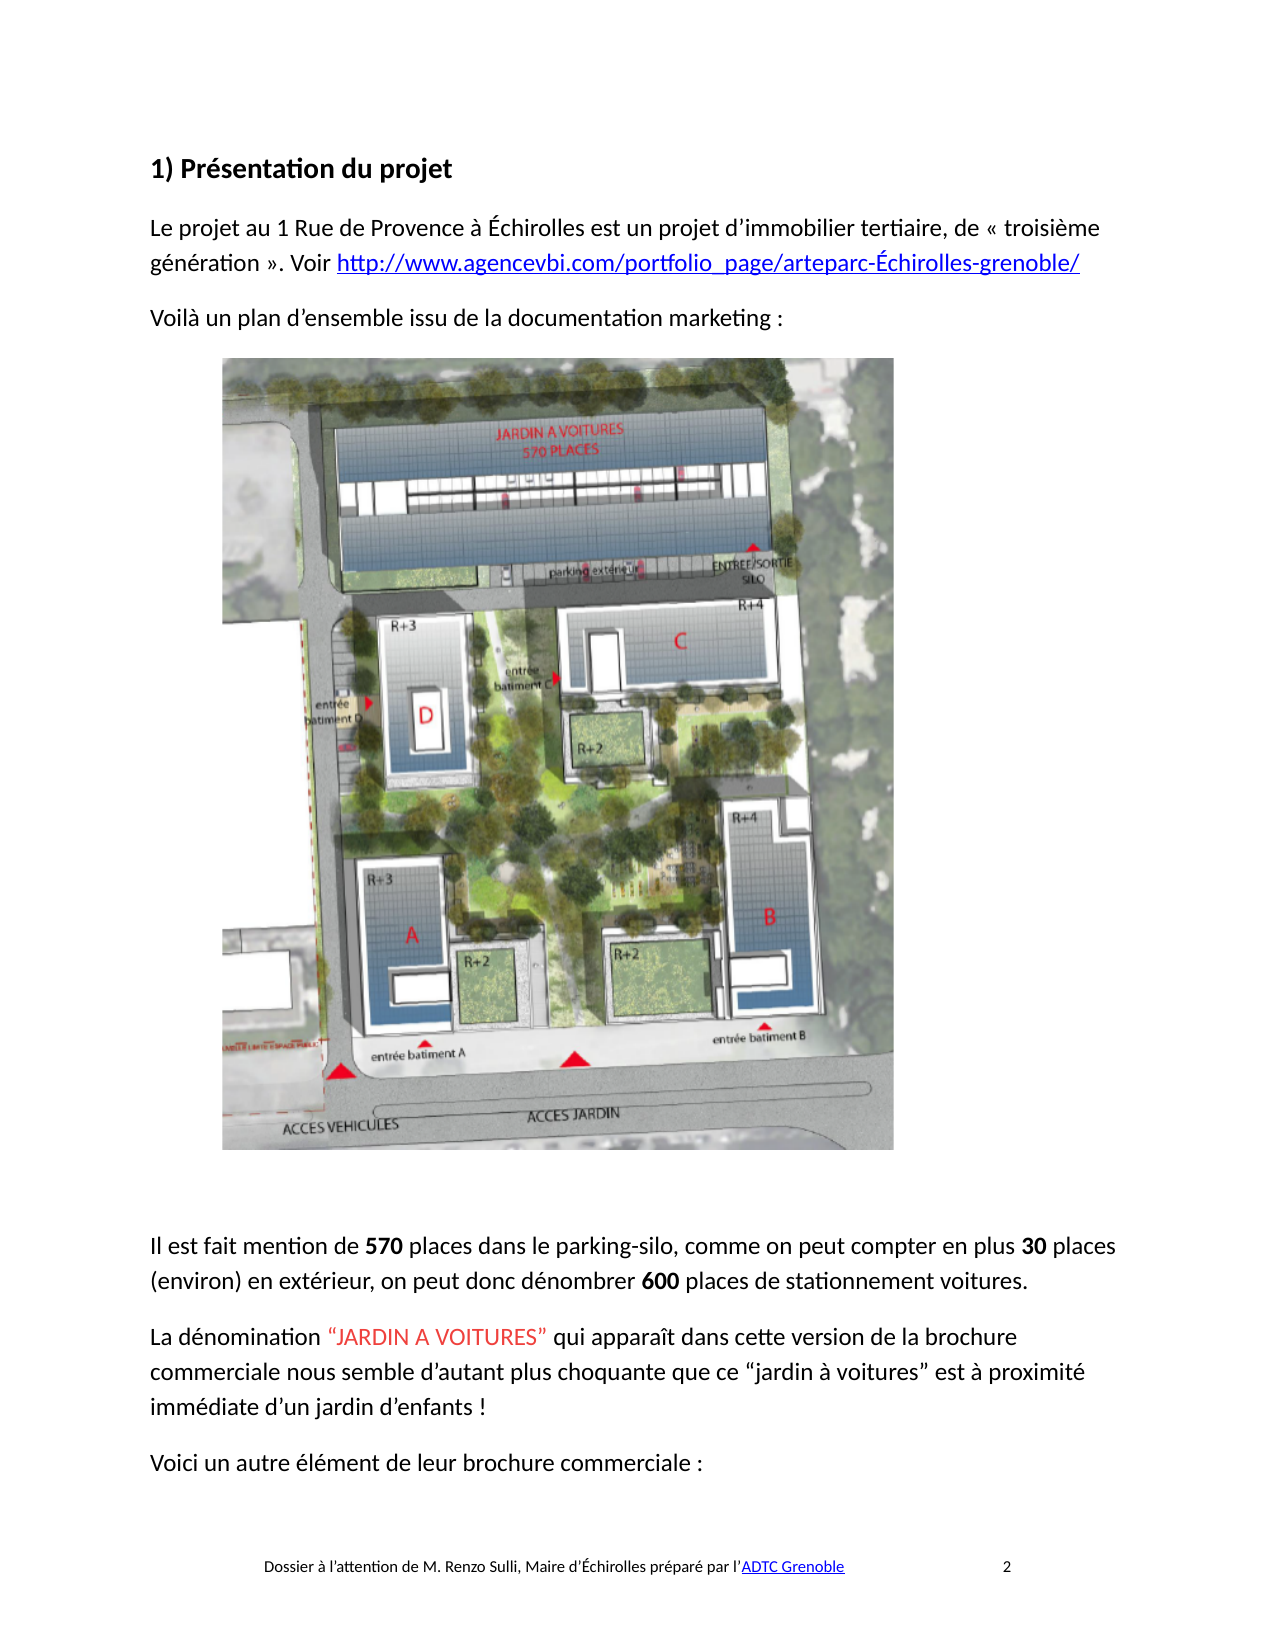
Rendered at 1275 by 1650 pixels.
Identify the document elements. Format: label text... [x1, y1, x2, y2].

text Il est fait mention de 570 places dans le parking-silo, comme on peut compter en plus 30 places (environ) en extérieur, on peut donc dénombrer 600 places de stationnement voitures. [150, 1231, 1125, 1296]
text Voilà un plan d’ensemble issu de la documentation marketing : [150, 303, 1125, 333]
text Le projet au 1 Rue de Provence à Échirolles est un projet d’immobilier tertiaire, de « troisième génération ». Voir http://www.agencevbi.com/portfolio_page/arteparc-Échirolles-grenoble/ [150, 212, 1125, 277]
text 1) Présentation du projet [150, 150, 1125, 186]
text La dénomination “JARDIN A VOITURES” qui apparaît dans cette version de la brochure commerciale nous semble d’autant plus choquante que ce “jardin à voitures” est à proximité immédiate d’un jardin d’enfants ! [150, 1321, 1125, 1422]
picture [222, 358, 894, 1150]
text Voici un autre élément de leur brochure commerciale : [150, 1447, 1125, 1478]
